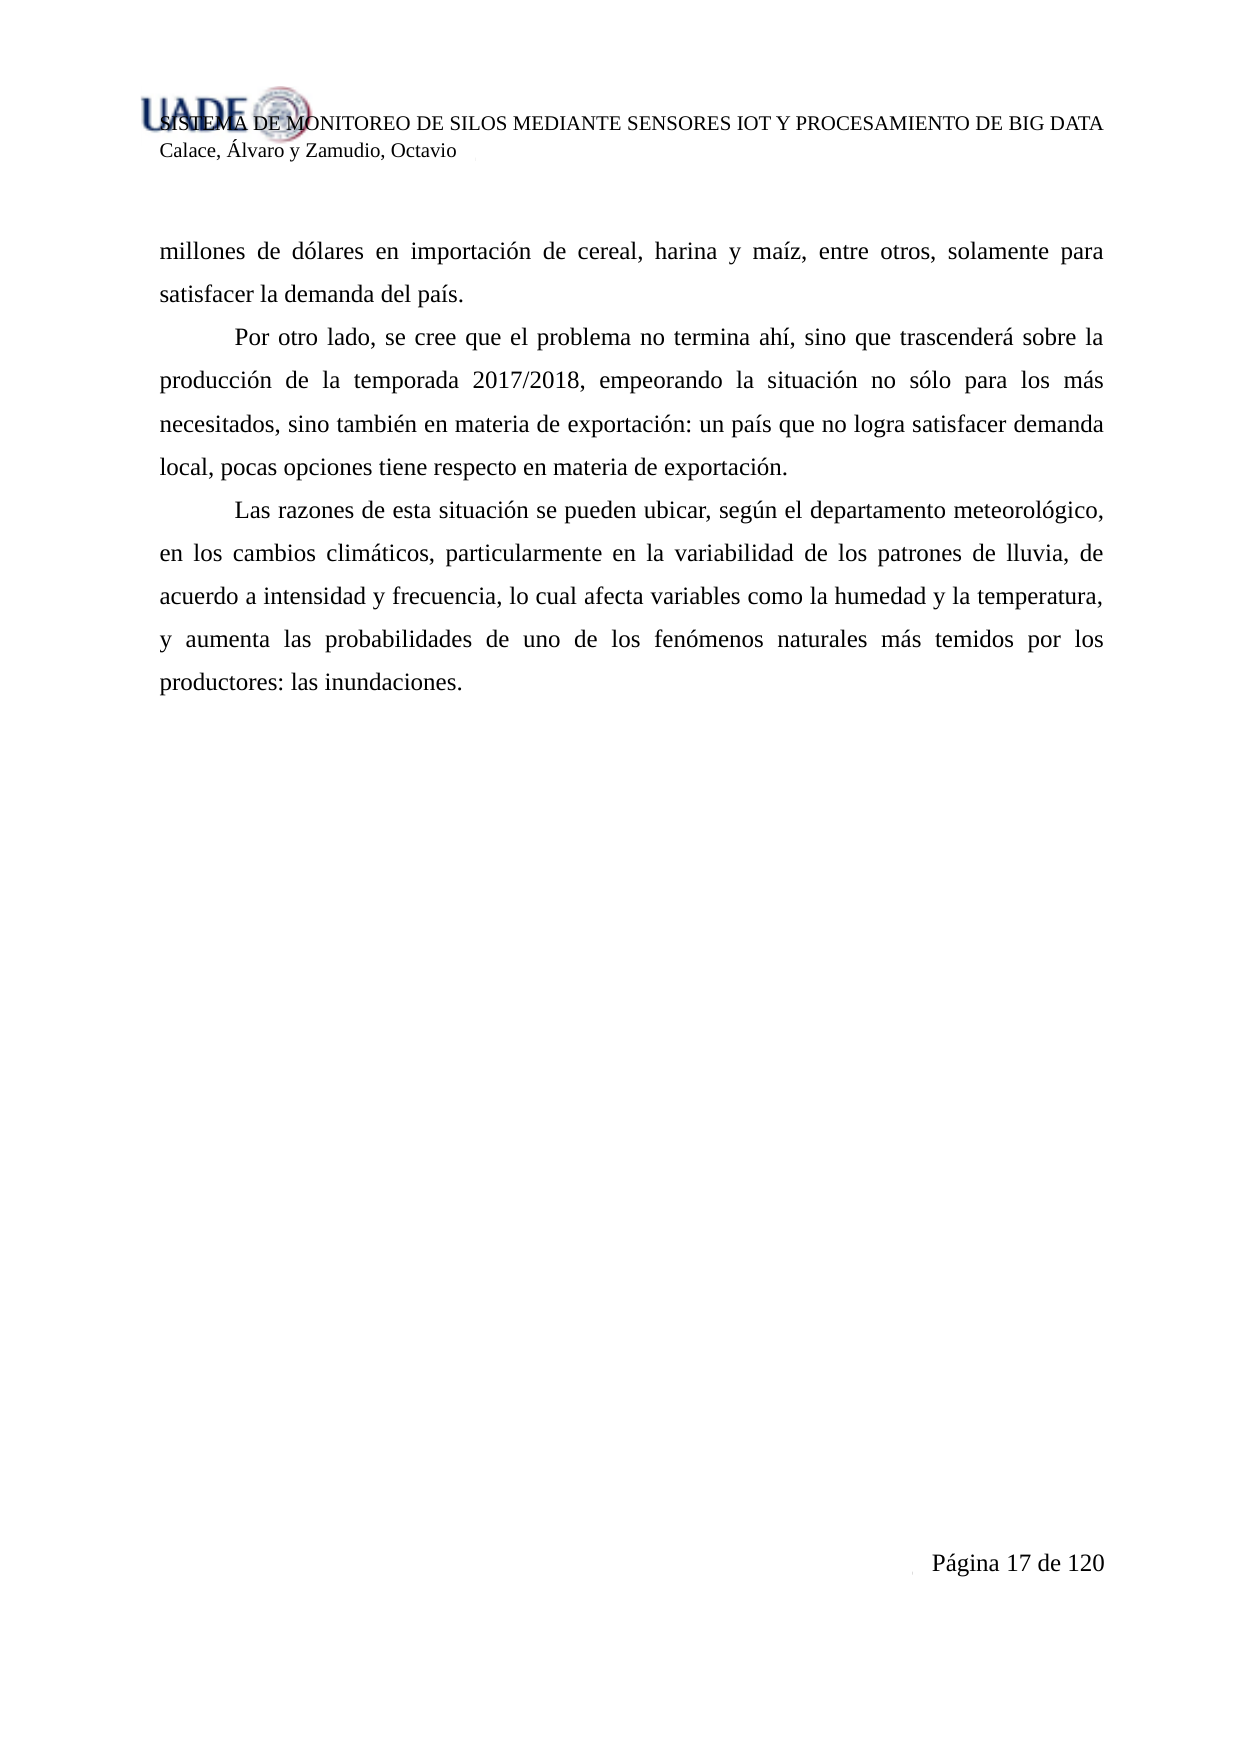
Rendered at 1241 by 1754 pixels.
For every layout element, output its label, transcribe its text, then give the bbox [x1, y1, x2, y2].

picture [140, 86, 314, 146]
text Por otro lado, se cree que el problema no termina ahí, sino que trascenderá sobre la producción de la temporada 2017/2018, empeorando la situación no sólo para los más necesitados, sino también en materia de exportación: un país que no logra satisfacer demanda local, pocas opciones tiene respecto en materia de exportación. [159, 322, 1104, 481]
text millones de dólares en importación de cereal, harina y maíz, entre otros, solamente para satisfacer la demanda del país. [159, 236, 1104, 308]
text Las razones de esta situación se pueden ubicar, según el departamento meteorológico, en los cambios climáticos, particularmente en la variabilidad de los patrones de lluvia, de acuerdo a intensidad y frecuencia, lo cual afecta variables como la humedad y la temperatura, y aumenta las probabilidades de uno de los fenómenos naturales más temidos por los productores: las inundaciones. [159, 495, 1104, 696]
